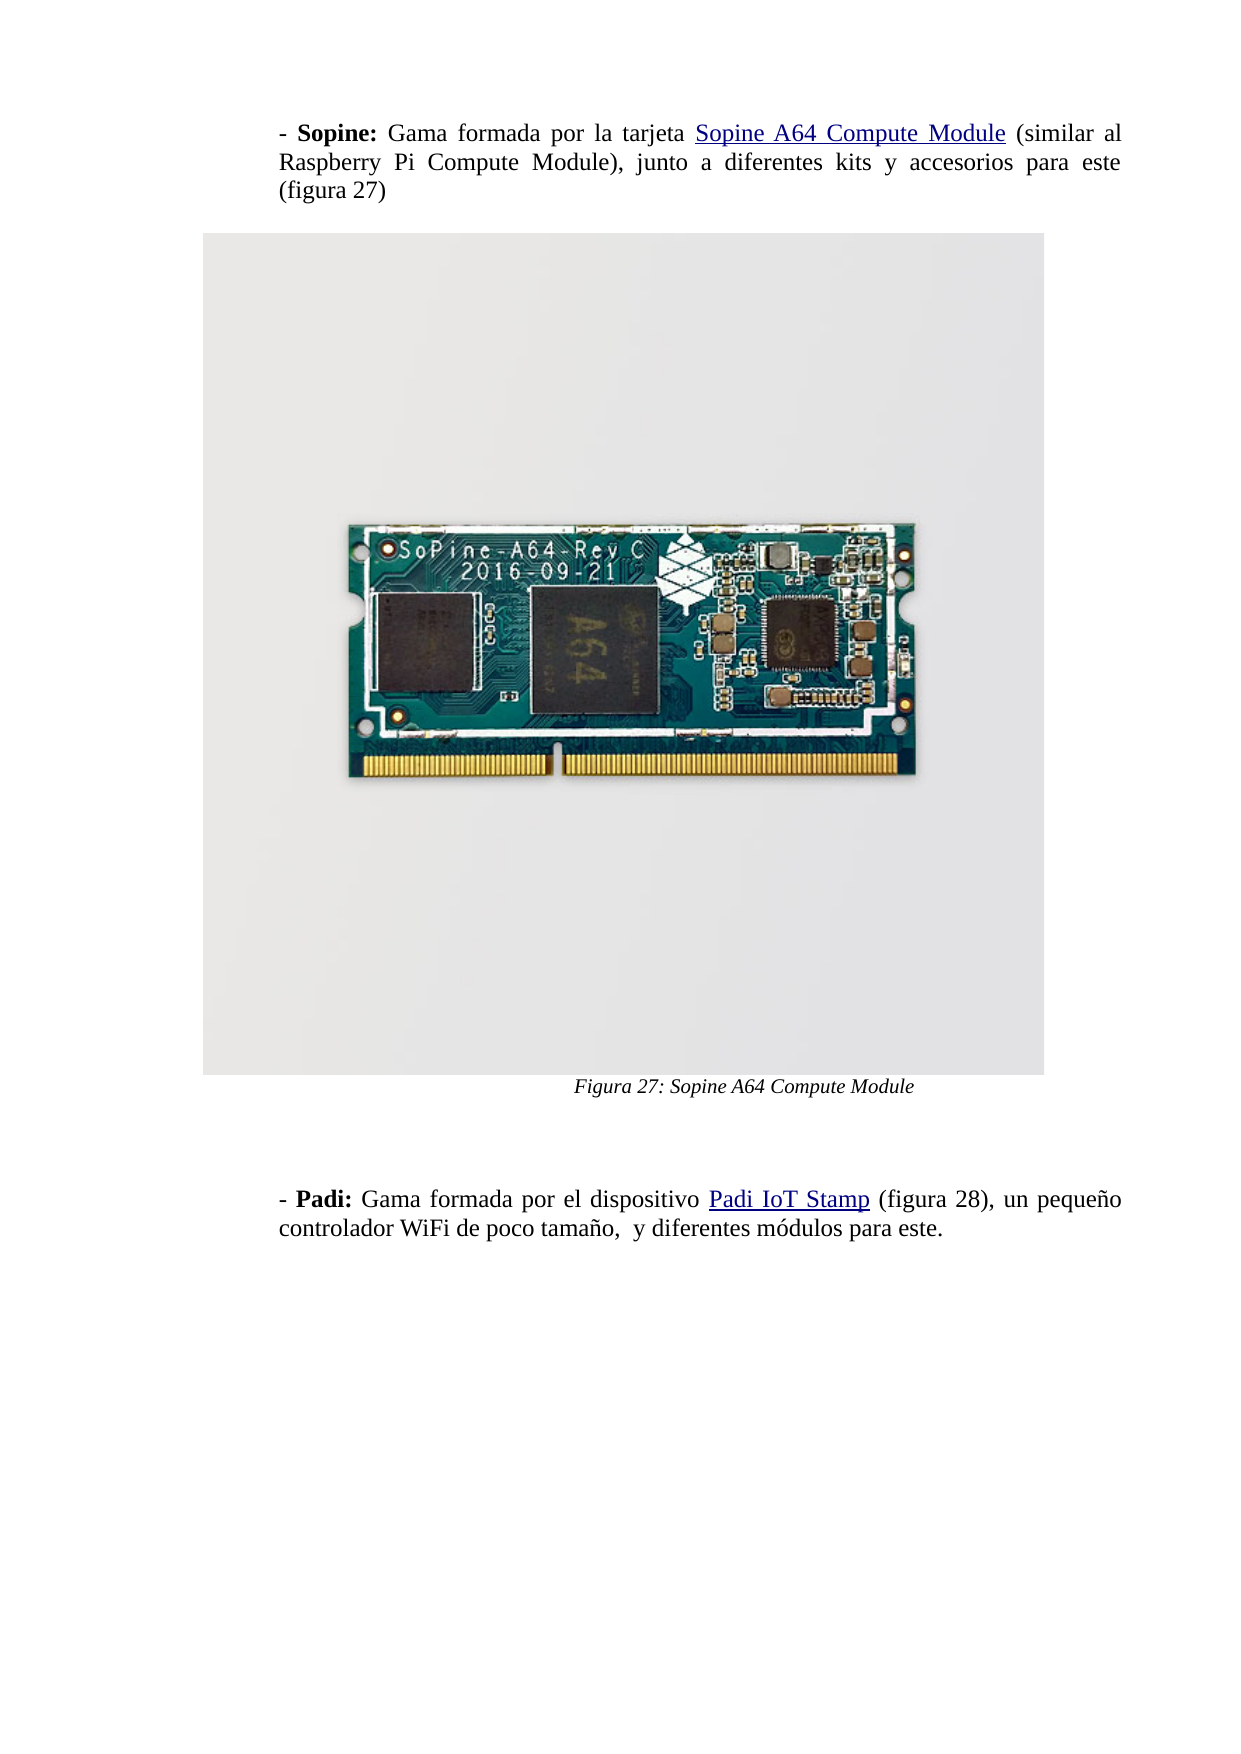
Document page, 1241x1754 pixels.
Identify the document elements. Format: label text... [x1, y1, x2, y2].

text Figura 27: Sopine A64 Compute Module [278, 233, 1122, 1098]
text - Padi: Gama formada por el dispositivo Padi IoT Stamp (figura 28), un pequeño controlador WiFi de poco tamaño, y diferentes módulos para este. [278, 1184, 1122, 1242]
picture [203, 233, 1045, 1075]
text - Sopine: Gama formada por la tarjeta Sopine A64 Compute Module (similar al Raspberry Pi Compute Module), junto a diferentes kits y accesorios para este (figura 27) [278, 118, 1122, 204]
